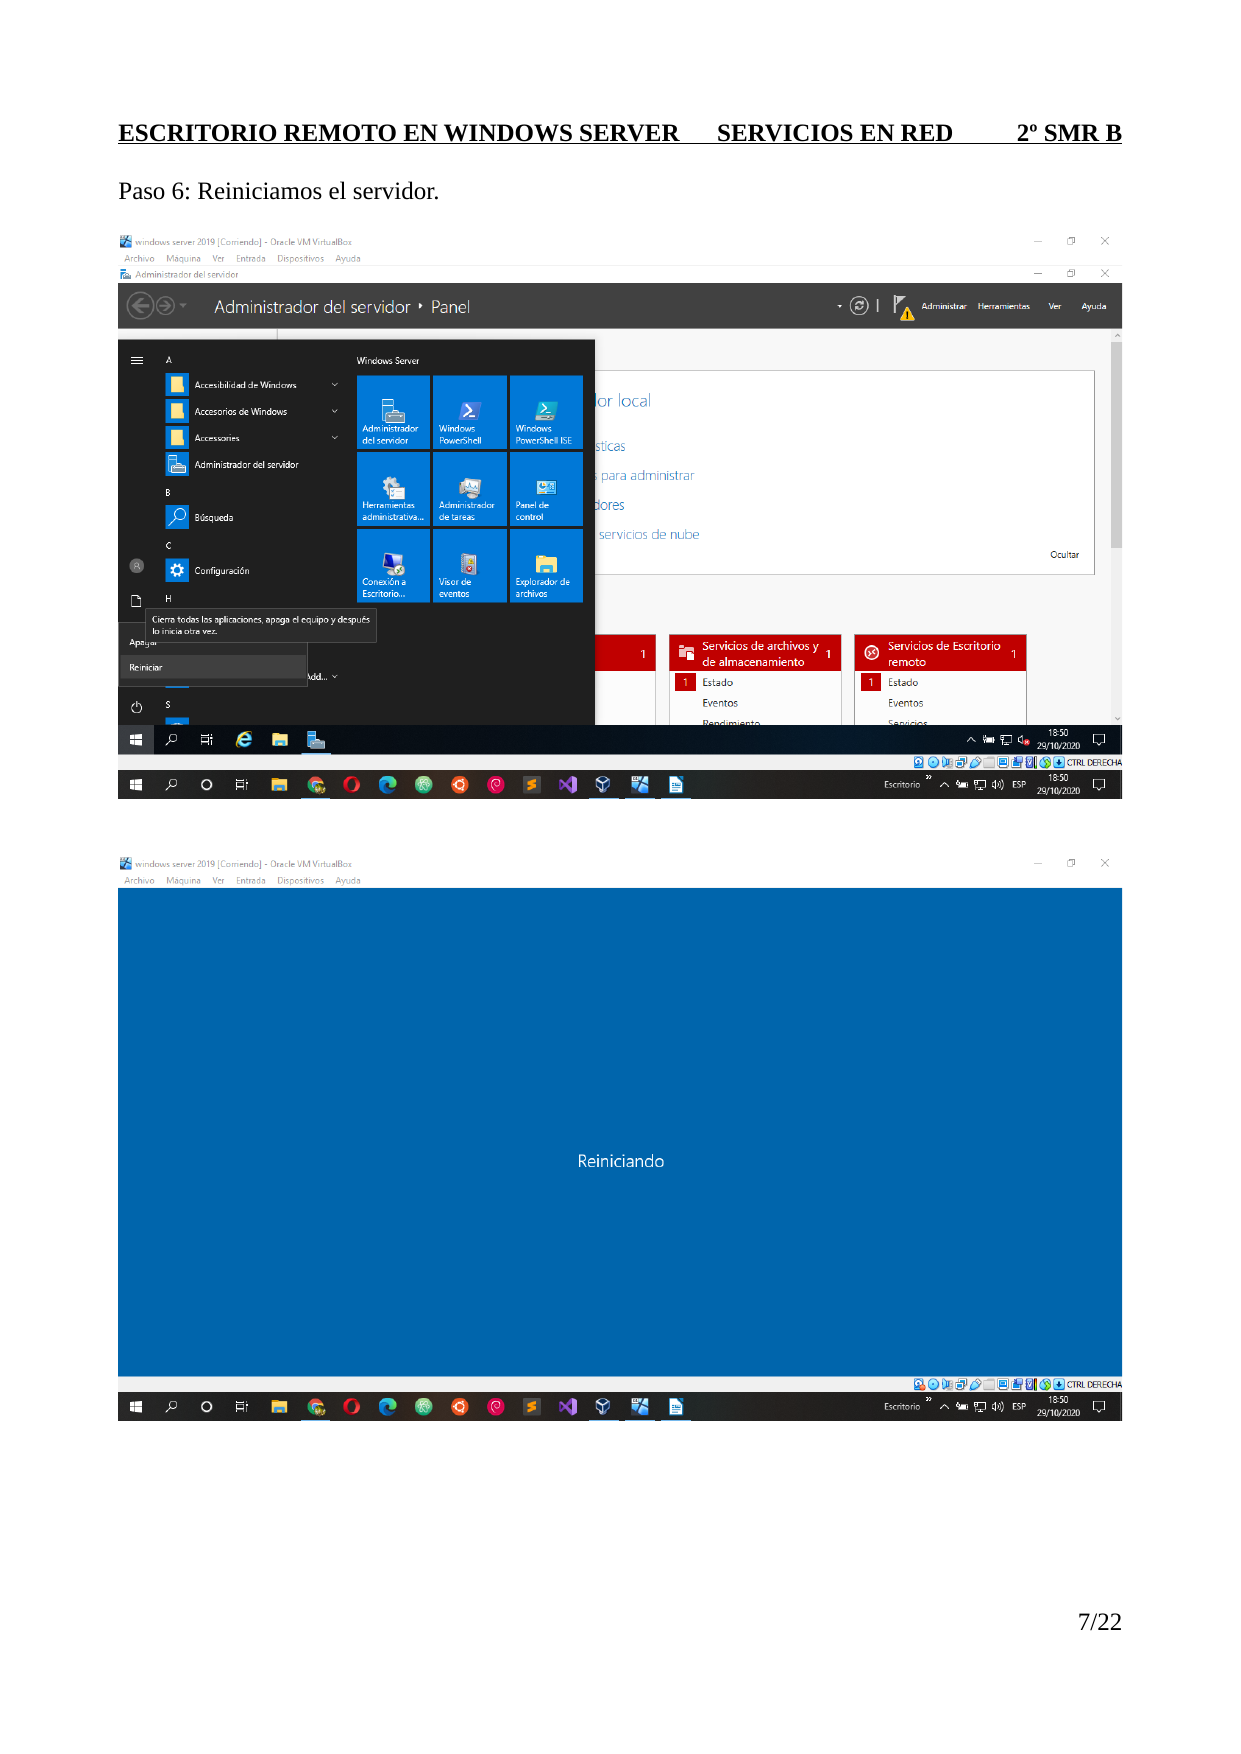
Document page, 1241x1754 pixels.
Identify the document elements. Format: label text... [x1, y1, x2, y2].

picture [118, 233, 1123, 799]
text Paso 6: Reiniciamos el servidor. [118, 176, 1122, 205]
picture [118, 855, 1123, 1421]
